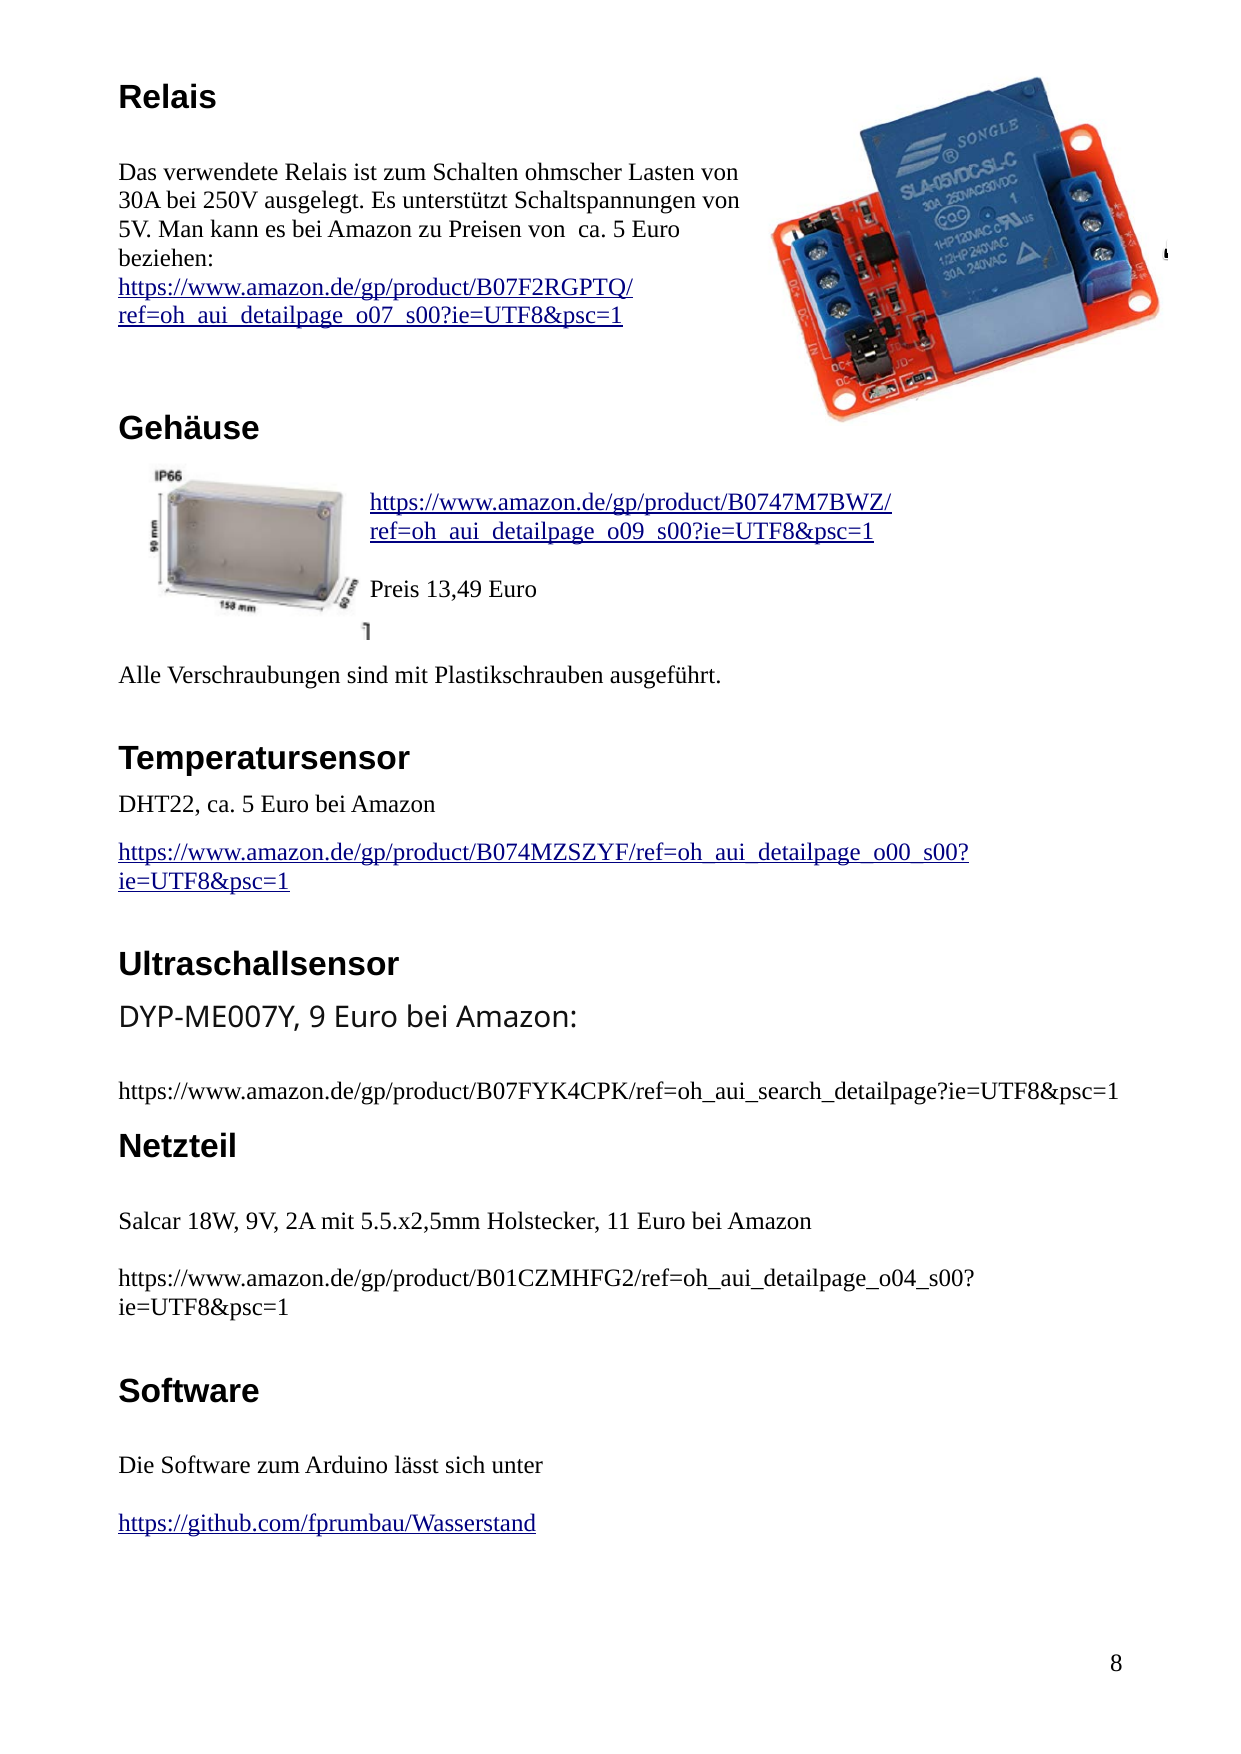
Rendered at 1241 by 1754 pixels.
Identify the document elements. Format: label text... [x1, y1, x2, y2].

subtitle Gehäuse [118, 407, 1122, 446]
text https://www.amazon.de/gp/product/B07FYK4CPK/ref=oh_aui_search_detailpage?ie=UTF8&psc=1 [118, 1076, 1122, 1105]
text https://github.com/fprumbau/Wasserstand [118, 1508, 1122, 1537]
text Das verwendete Relais ist zum Schalten ohmscher Lasten von 30A bei 250V ausgelegt. Es unterstützt Schaltspannungen von 5V. Man kann es bei Amazon zu Preisen von ca. 5 Euro beziehen: [118, 157, 764, 272]
text Die Software zum Arduino lässt sich unter [118, 1450, 1122, 1479]
text https://www.amazon.de/gp/product/B0747M7BWZ/ref=oh_aui_detailpage_o09_s00?ie=UTF8&psc=1 [370, 487, 1122, 545]
subtitle DYP-ME007Y, 9 Euro bei Amazon: [118, 995, 1122, 1036]
text Alle Verschraubungen sind mit Plastikschrauben ausgeführt. [118, 660, 1122, 689]
text Salcar 18W, 9V, 2A mit 5.5.x2,5mm Holstecker, 11 Euro bei Amazon [118, 1206, 1122, 1235]
subtitle Temperatursensor [118, 738, 1122, 777]
subtitle Relais [118, 77, 764, 115]
picture [124, 456, 370, 640]
text Preis 13,49 Euro [370, 574, 1122, 602]
text https://www.amazon.de/gp/product/B07F2RGPTQ/ref=oh_aui_detailpage_o07_s00?ie=UTF8&psc=1 [118, 272, 764, 329]
subtitle Netzteil [118, 1126, 1122, 1165]
text https://www.amazon.de/gp/product/B01CZMHFG2/ref=oh_aui_detailpage_o04_s00?ie=UTF8&psc=1 [118, 1263, 1122, 1321]
text https://www.amazon.de/gp/product/B074MZSZYF/ref=oh_aui_detailpage_o00_s00?ie=UTF8&psc=1 [118, 837, 1122, 894]
subtitle Software [118, 1371, 1122, 1409]
subtitle Ultraschallsensor [118, 944, 1122, 983]
picture [764, 69, 1168, 426]
text DHT22, ca. 5 Euro bei Amazon [118, 789, 1122, 818]
